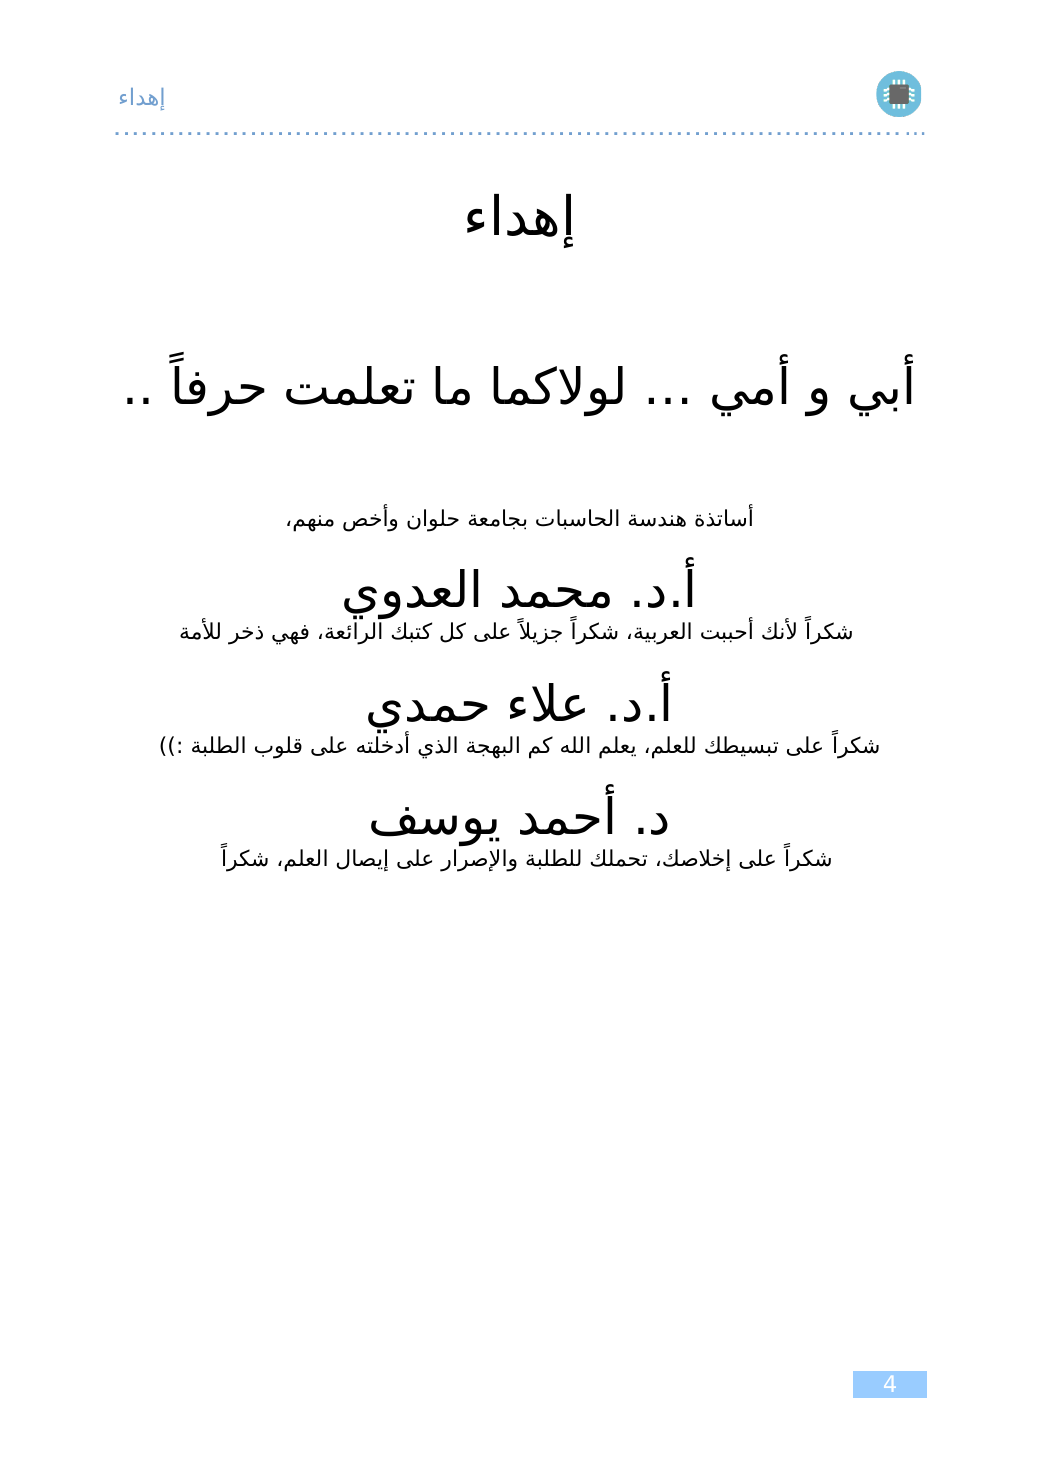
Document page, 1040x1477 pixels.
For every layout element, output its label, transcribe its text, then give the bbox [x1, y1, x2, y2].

text أ.د. علاء حمدي [112, 674, 927, 733]
text شكراً ﻷنك أحببت العربية، شكراً جزيلاً على كل كتبك الرائعة، فهي ذخر للأمة [112, 619, 927, 645]
text شكراً على تبسيطك للعلم، يعلم الله كم البهجة الذي أدخلته على قلوب الطلبة :)) [112, 733, 927, 758]
text د. أحمد يوسف [112, 788, 927, 846]
text شكراً على إخلاصك، تحملك للطلبة واﻹصرار على إيصال العلم، شكراً [112, 846, 927, 872]
text أساتذة هندسة الحاسبات بجامعة حلوان وأخص منهم، [112, 506, 927, 531]
picture [876, 71, 922, 117]
text أبي و أمي … لولاكما ما تعلمت حرفاً .. [112, 358, 927, 416]
text أ.د. محمد العدوي [112, 561, 927, 619]
subtitle إهداء [112, 185, 927, 248]
